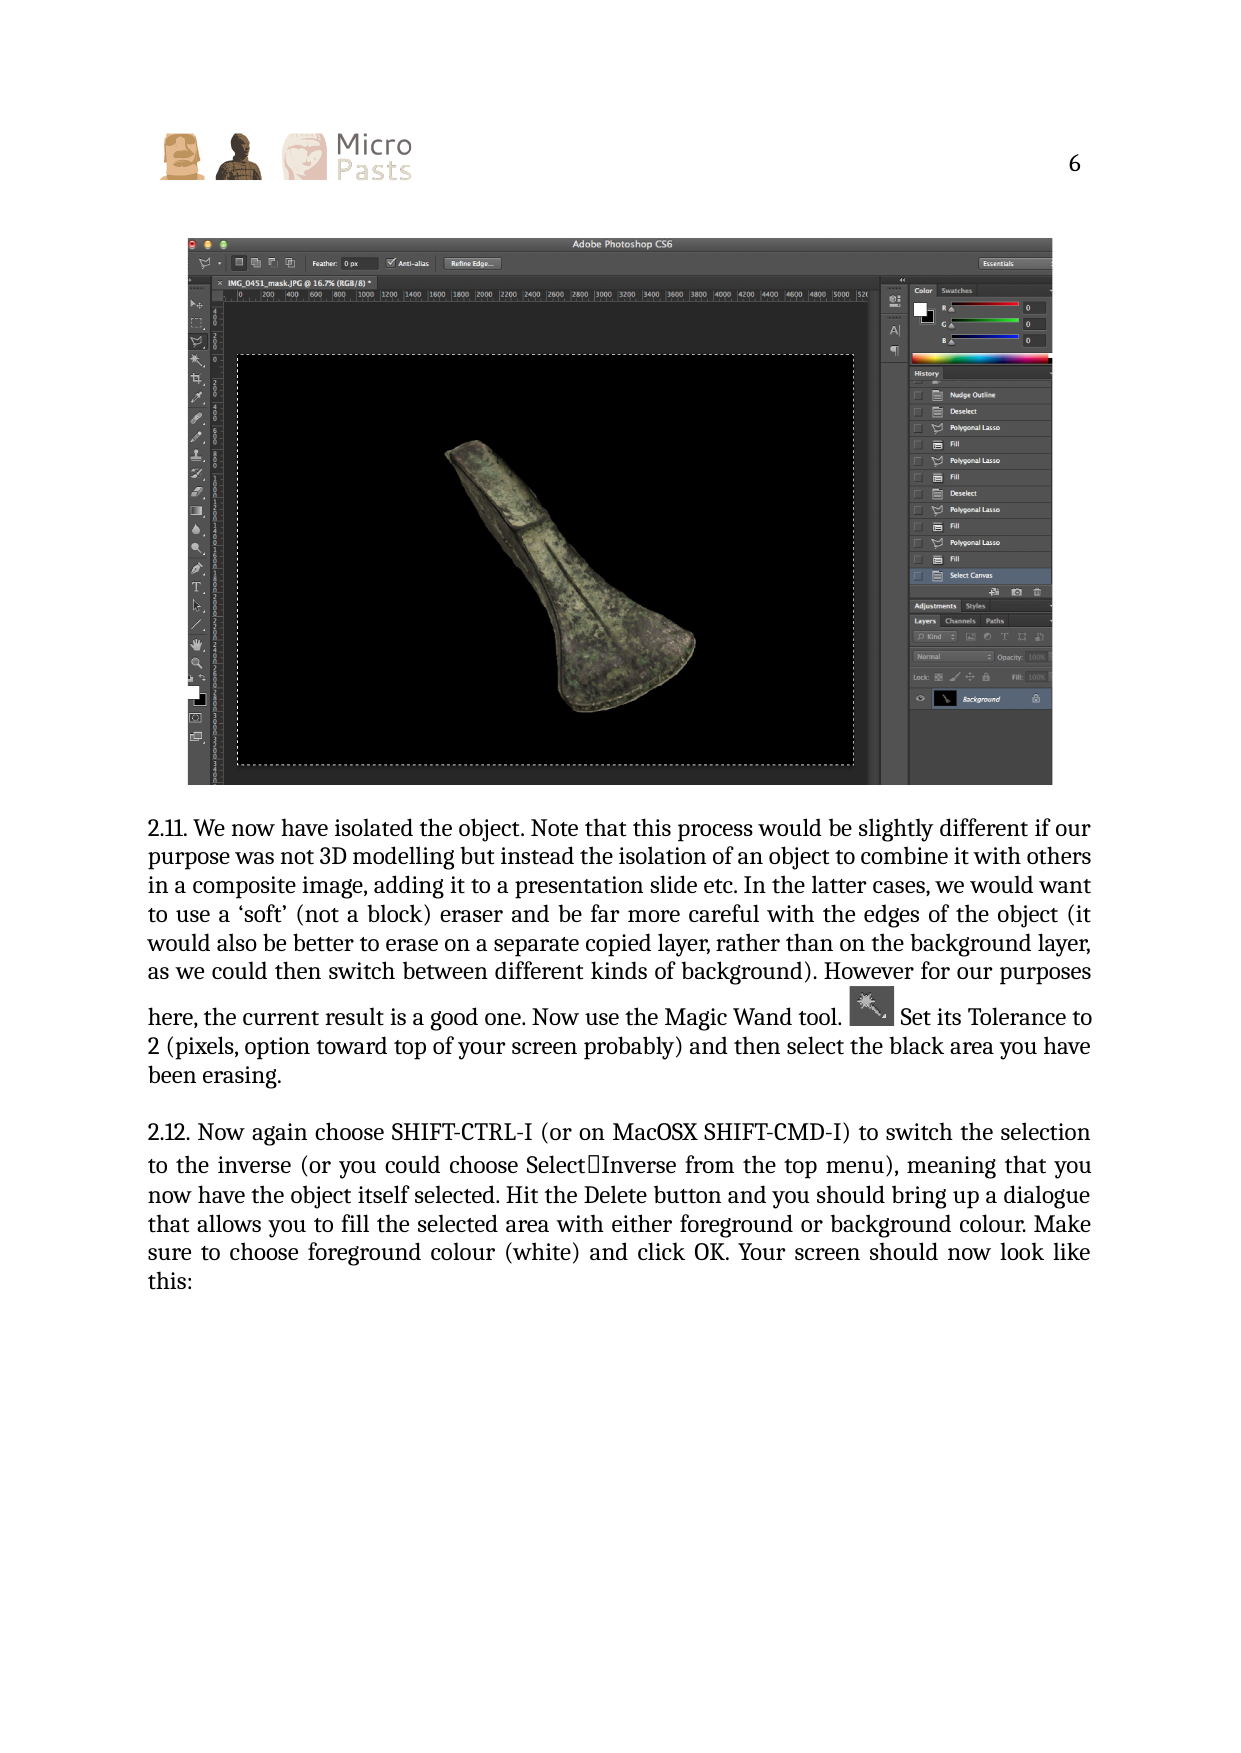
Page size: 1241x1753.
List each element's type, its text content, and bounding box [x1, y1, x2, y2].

picture [147, 131, 423, 182]
picture [187, 238, 1053, 785]
text 2.12. Now again choose SHIFT-CTRL-I (or on MacOSX SHIFT-CMD-I) to switch the selection to the inverse (or you could choose SelectInverse from the top menu), meaning that you now have the object itself selected. Hit the Delete button and you should bring up a dialogue that allows you to fill the selected area with either foreground or background colour. Make sure to choose foreground colour (white) and click OK. Your screen should now look like this: [148, 1118, 1092, 1296]
picture [849, 986, 895, 1026]
text 2.11. We now have isolated the object. Note that this process would be slightly different if our purpose was not 3D modelling but instead the isolation of an object to combine it with others in a composite image, adding it to a presentation slide etc. In the latter cases, we would want to use a ‘soft’ (not a block) eraser and be far more careful with the edges of the object (it would also be better to erase on a separate copied layer, rather than on the background layer, as we could then switch between different kinds of background). However for our purposes here, the current result is a good one. Now use the Magic Wand tool. Set its Tolerance to 2 (pixels, option toward top of your screen probably) and then select the black area you have been erasing. [148, 813, 1092, 1089]
